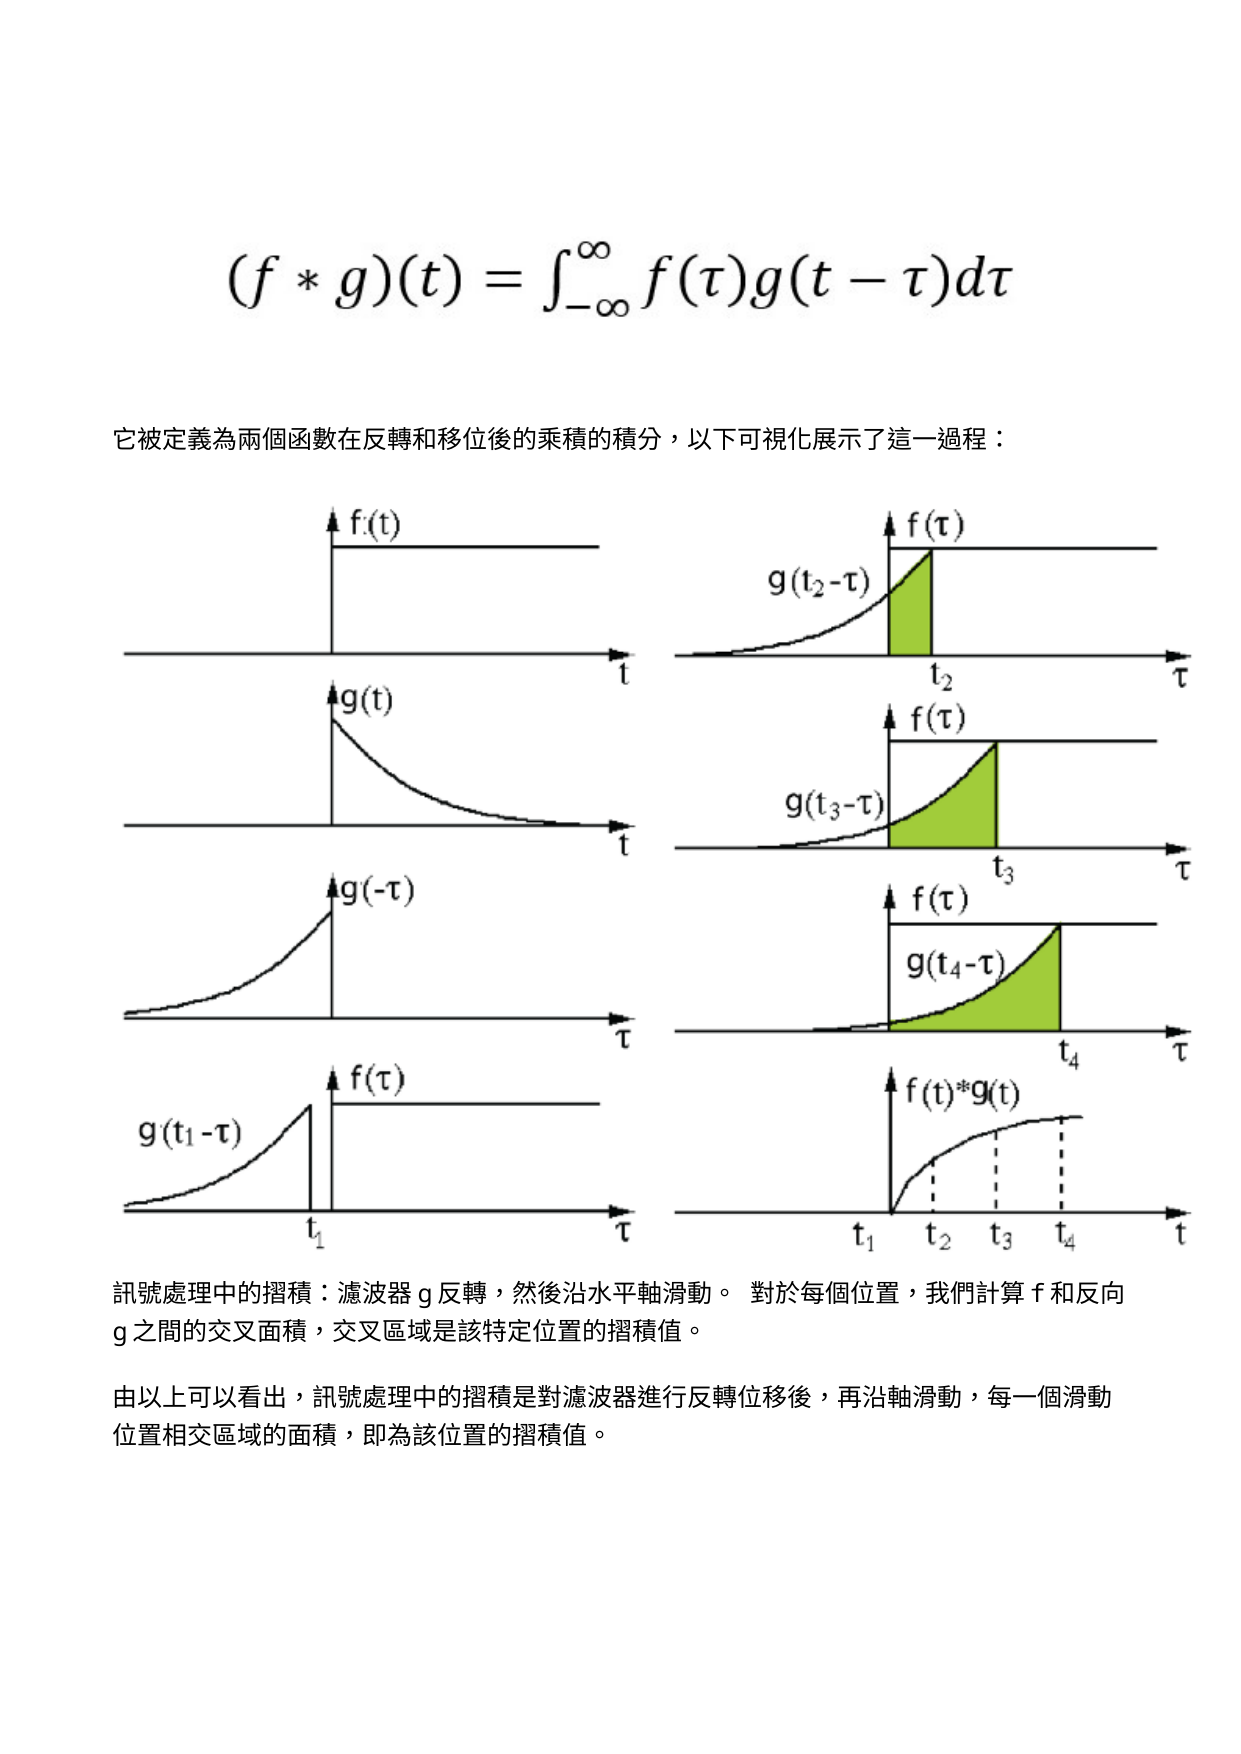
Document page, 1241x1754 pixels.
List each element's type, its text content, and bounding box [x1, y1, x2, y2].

text 訊號處理中的摺積：濾波器g反轉，然後沿水平軸滑動。 對於每個位置，我們計算f和反向g之間的交叉面積，交叉區域是該特定位置的摺積值。 [112, 1273, 1125, 1348]
text 它被定義為兩個函數在反轉和移位後的乘積的積分，以下可視化展示了這一過程： [112, 419, 1125, 456]
picture [112, 497, 1206, 1261]
text 由以上可以看出，訊號處理中的摺積是對濾波器進行反轉位移後，再沿軸滑動，每一個滑動位置相交區域的面積，即為該位置的摺積值。 [112, 1377, 1125, 1452]
picture [112, 176, 1107, 378]
